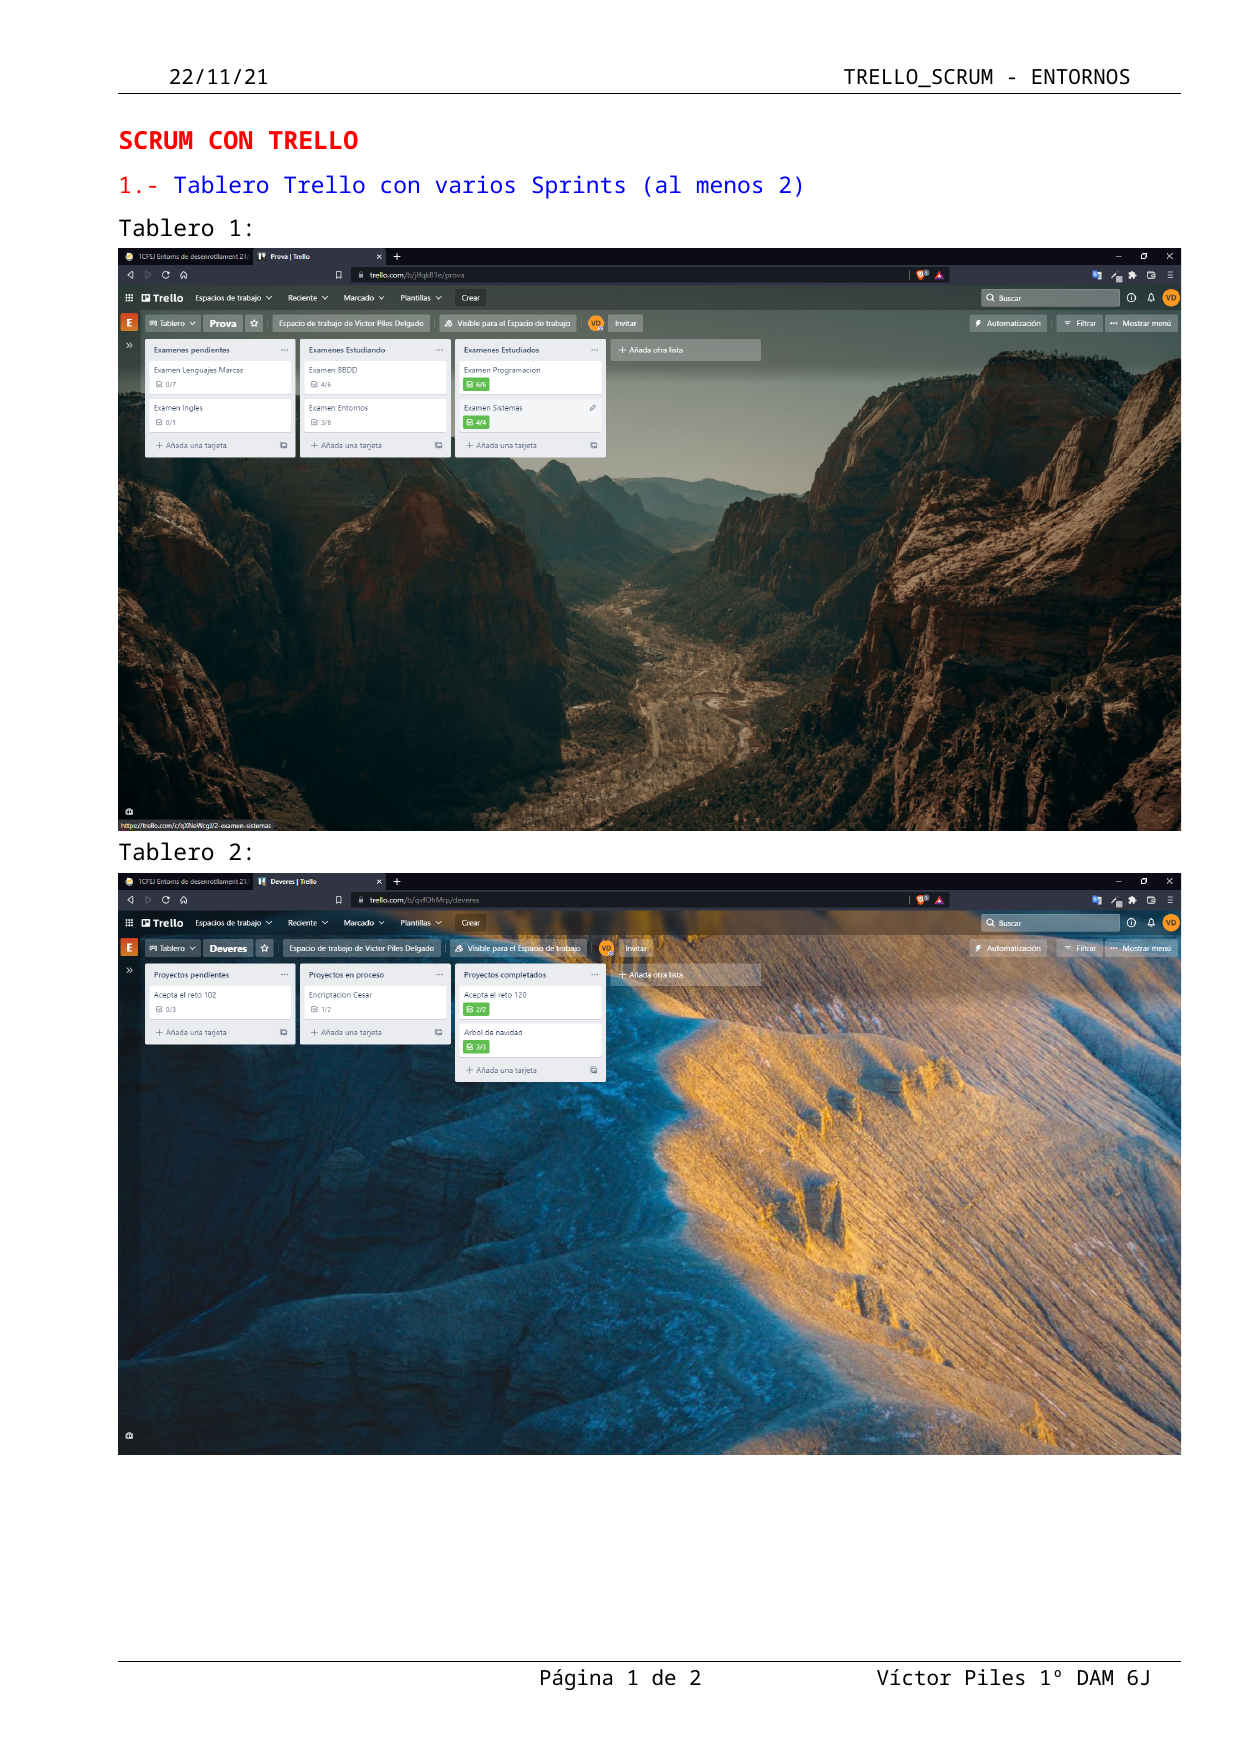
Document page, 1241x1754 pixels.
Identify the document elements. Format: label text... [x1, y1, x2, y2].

text SCRUM CON TRELLO [118, 123, 1181, 157]
picture [118, 873, 1182, 1455]
text 1.- Tablero Trello con varios Sprints (al menos 2) [118, 169, 1181, 200]
text Tablero 2: [118, 836, 1181, 867]
text Tablero 1: [118, 212, 1181, 243]
picture [118, 248, 1182, 831]
